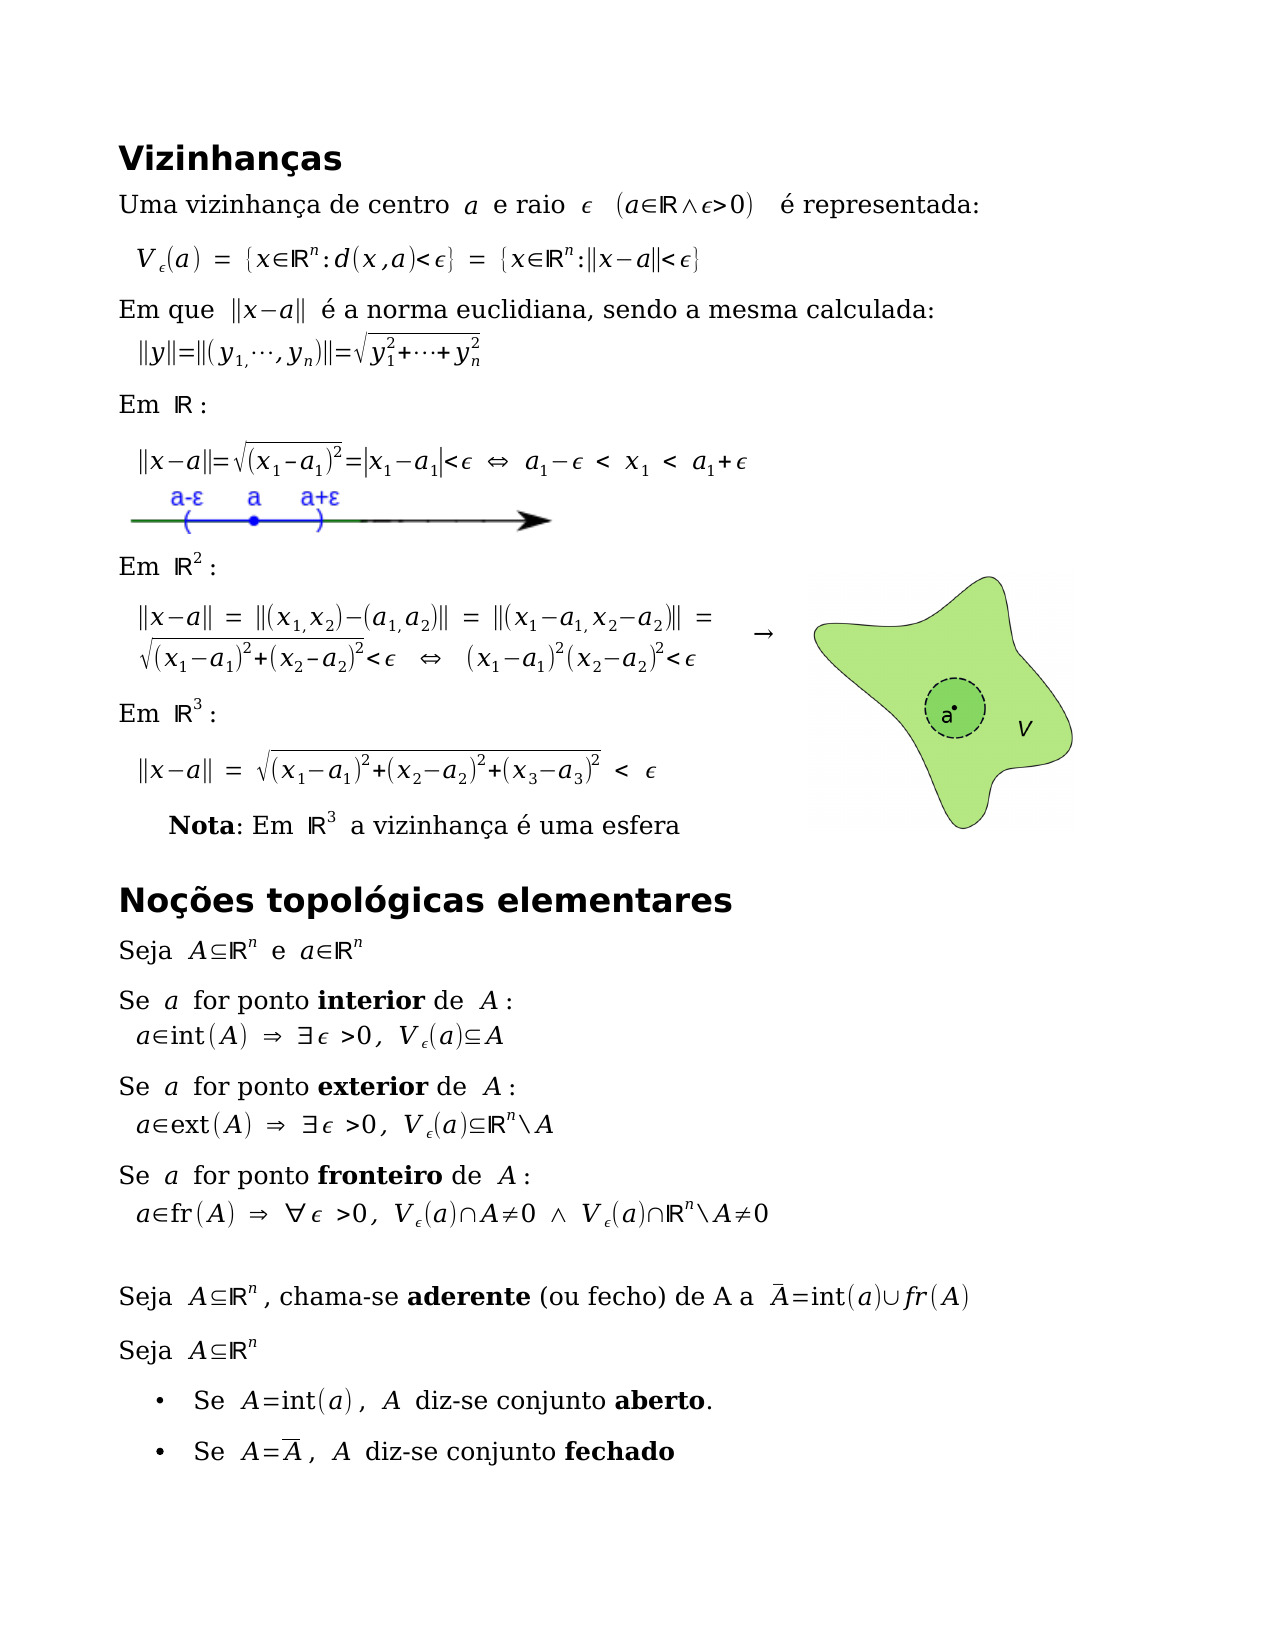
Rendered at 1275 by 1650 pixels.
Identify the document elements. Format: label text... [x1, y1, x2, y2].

text Em : [118, 696, 807, 728]
text → [118, 602, 807, 675]
text Seja e [118, 933, 1157, 965]
text Em : [118, 549, 1157, 581]
text Seja , chama-se aderente (ou fecho) de A a [118, 1279, 1157, 1313]
picture [130, 490, 553, 534]
picture [807, 570, 1075, 831]
text Seja [118, 1333, 1157, 1365]
text Nota: Em a vizinhança é uma esfera [168, 808, 1157, 840]
subtitle Noções topológicas elementares [118, 881, 1157, 921]
text Uma vizinhança de centro e raio é representada: [118, 191, 1157, 221]
subtitle Vizinhanças [118, 139, 1157, 178]
list Se , diz-se conjunto aberto. [156, 1386, 1157, 1416]
text [1075, 602, 1157, 675]
text [1075, 696, 1157, 728]
text Se for ponto fronteiro de : [118, 1161, 1157, 1229]
text Em que é a norma euclidiana, sendo a mesma calculada: [118, 295, 1157, 370]
text Em : [118, 390, 1157, 419]
text Se for ponto interior de : [118, 986, 1157, 1051]
text Se for ponto exterior de : [118, 1072, 1157, 1140]
list Se , diz-se conjunto fechado [156, 1437, 1157, 1466]
